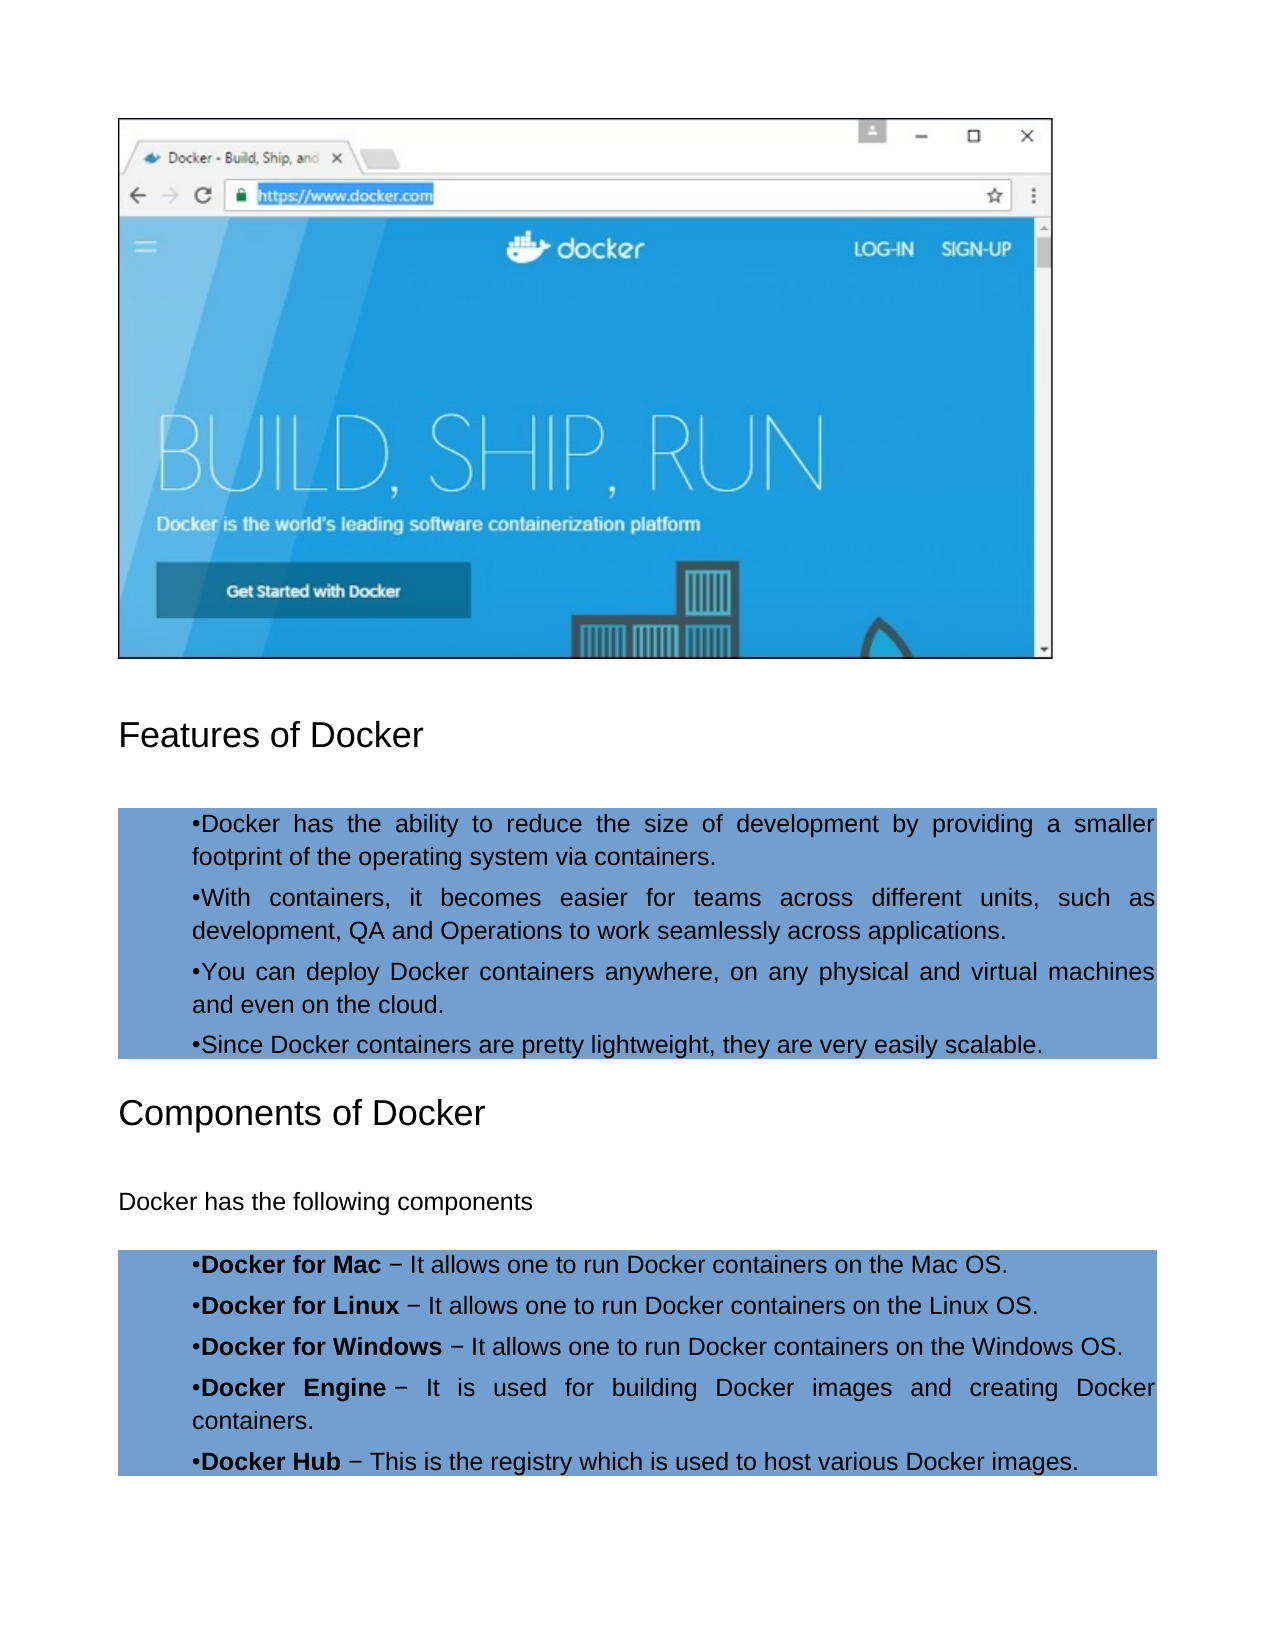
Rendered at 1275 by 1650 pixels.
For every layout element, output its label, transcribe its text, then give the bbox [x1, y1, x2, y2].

picture [118, 118, 1053, 659]
list Since Docker containers are pretty lightweight, they are very easily scalable. [118, 1030, 1157, 1059]
list Docker Hub − This is the registry which is used to host various Docker images. [118, 1447, 1157, 1476]
subtitle Components of Docker [118, 1092, 1157, 1133]
list Docker for Mac − It allows one to run Docker containers on the Mac OS. [118, 1250, 1157, 1279]
list Docker Engine − It is used for building Docker images and creating Docker containers. [118, 1373, 1157, 1434]
list With containers, it becomes easier for teams across different units, such as development, QA and Operations to work seamlessly across applications. [118, 882, 1157, 944]
text Docker has the following components [118, 1187, 1157, 1216]
list Docker has the ability to reduce the size of development by providing a smaller footprint of the operating system via containers. [118, 808, 1157, 870]
list You can deploy Docker containers anywhere, on any physical and virtual machines and even on the cloud. [118, 956, 1157, 1018]
list Docker for Windows − It allows one to run Docker containers on the Windows OS. [118, 1332, 1157, 1361]
subtitle Features of Docker [118, 713, 1157, 755]
list Docker for Linux − It allows one to run Docker containers on the Linux OS. [118, 1291, 1157, 1320]
